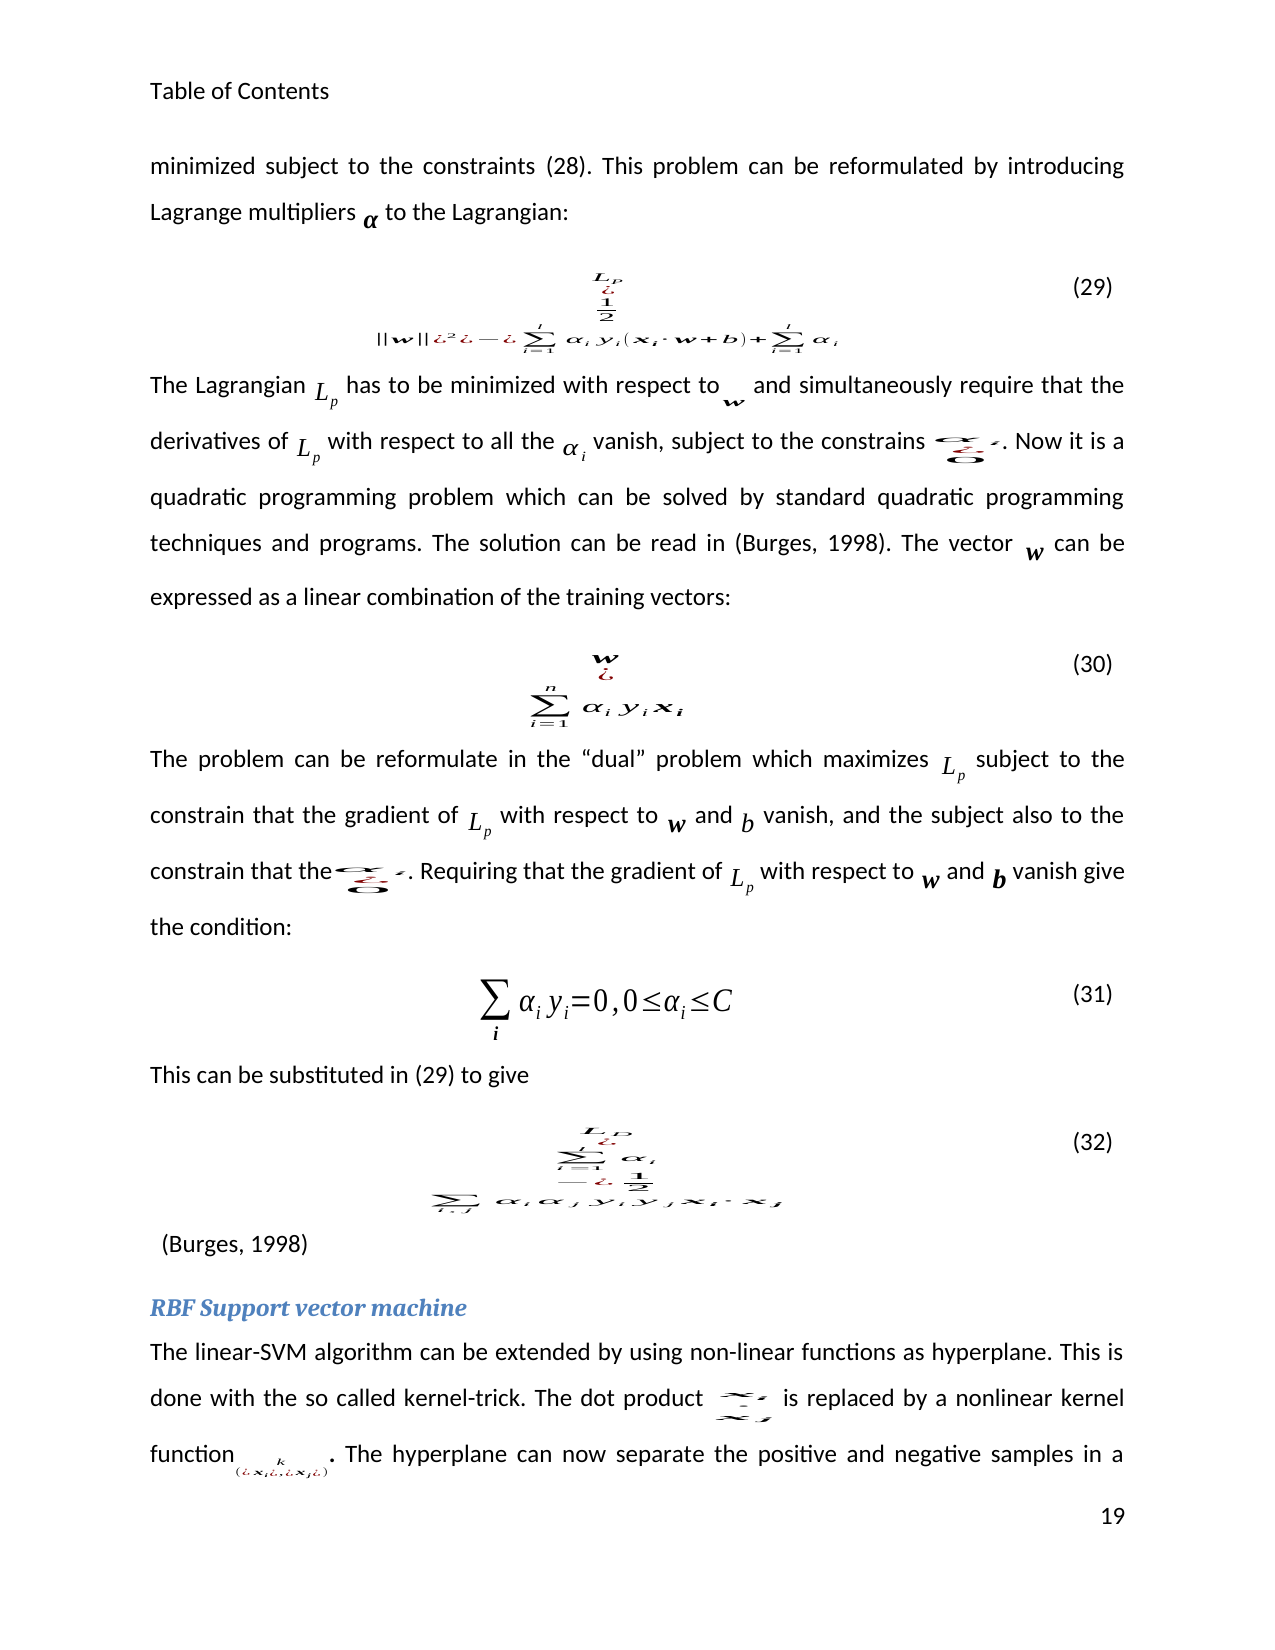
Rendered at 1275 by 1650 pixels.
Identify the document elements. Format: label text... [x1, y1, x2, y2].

text This can be substituted in (29) to give [150, 1059, 1125, 1090]
table_header (32) [1061, 1126, 1147, 1228]
text The Lagrangian has to be minimized with respect to and simultaneously require that the derivatives of with respect to all the vanish, subject to the constrains . Now it is a quadratic programming problem which can be solved by standard quadratic programming techniques and programs. The solution can be read in (Burges, 1998). The vector can be expressed as a linear combination of the training vectors: [150, 369, 1125, 612]
subtitle RBF Support vector machine [150, 1293, 1125, 1322]
text The problem can be reformulate in the “dual” problem which maximizes subject to the constrain that the gradient of with respect to and vanish, and the subject also to the constrain that the. Requiring that the gradient of with respect to and vanish give the condition: [150, 744, 1125, 942]
table_header (29) [1061, 271, 1147, 369]
table_header [150, 271, 1061, 369]
table_header [150, 978, 1061, 1059]
table_header (31) [1061, 978, 1147, 1059]
table_cell (Burges, 1998) [150, 1228, 1061, 1273]
table_header (30) [1061, 648, 1147, 744]
table_cell [1061, 1228, 1147, 1273]
table_header [150, 1126, 1061, 1228]
text The points for which the equality (27) holds are placed on the hyperplane and the point for which the equality (28) holds are placed on the hyperplane , they are called support vectors. The distance of the hyperlane and from the separation hyperplane is and the margin is. To maximize the margin, has to be minimized subject to the constraints (28). This problem can be reformulated by introducing Lagrange multipliers to the Lagrangian: [150, 150, 1125, 235]
text The linear-SVM algorithm can be extended by using non-linear functions as hyperplane. This is done with the so called kernel-trick. The dot product is replaced by a nonlinear kernel function. The hyperplane can now separate the positive and negative samples in a higher feature space. A common used nonlinear kernel is the Gaussian radial basis function (RBF) kernel: [150, 1337, 1125, 1479]
table_header [150, 648, 1061, 744]
